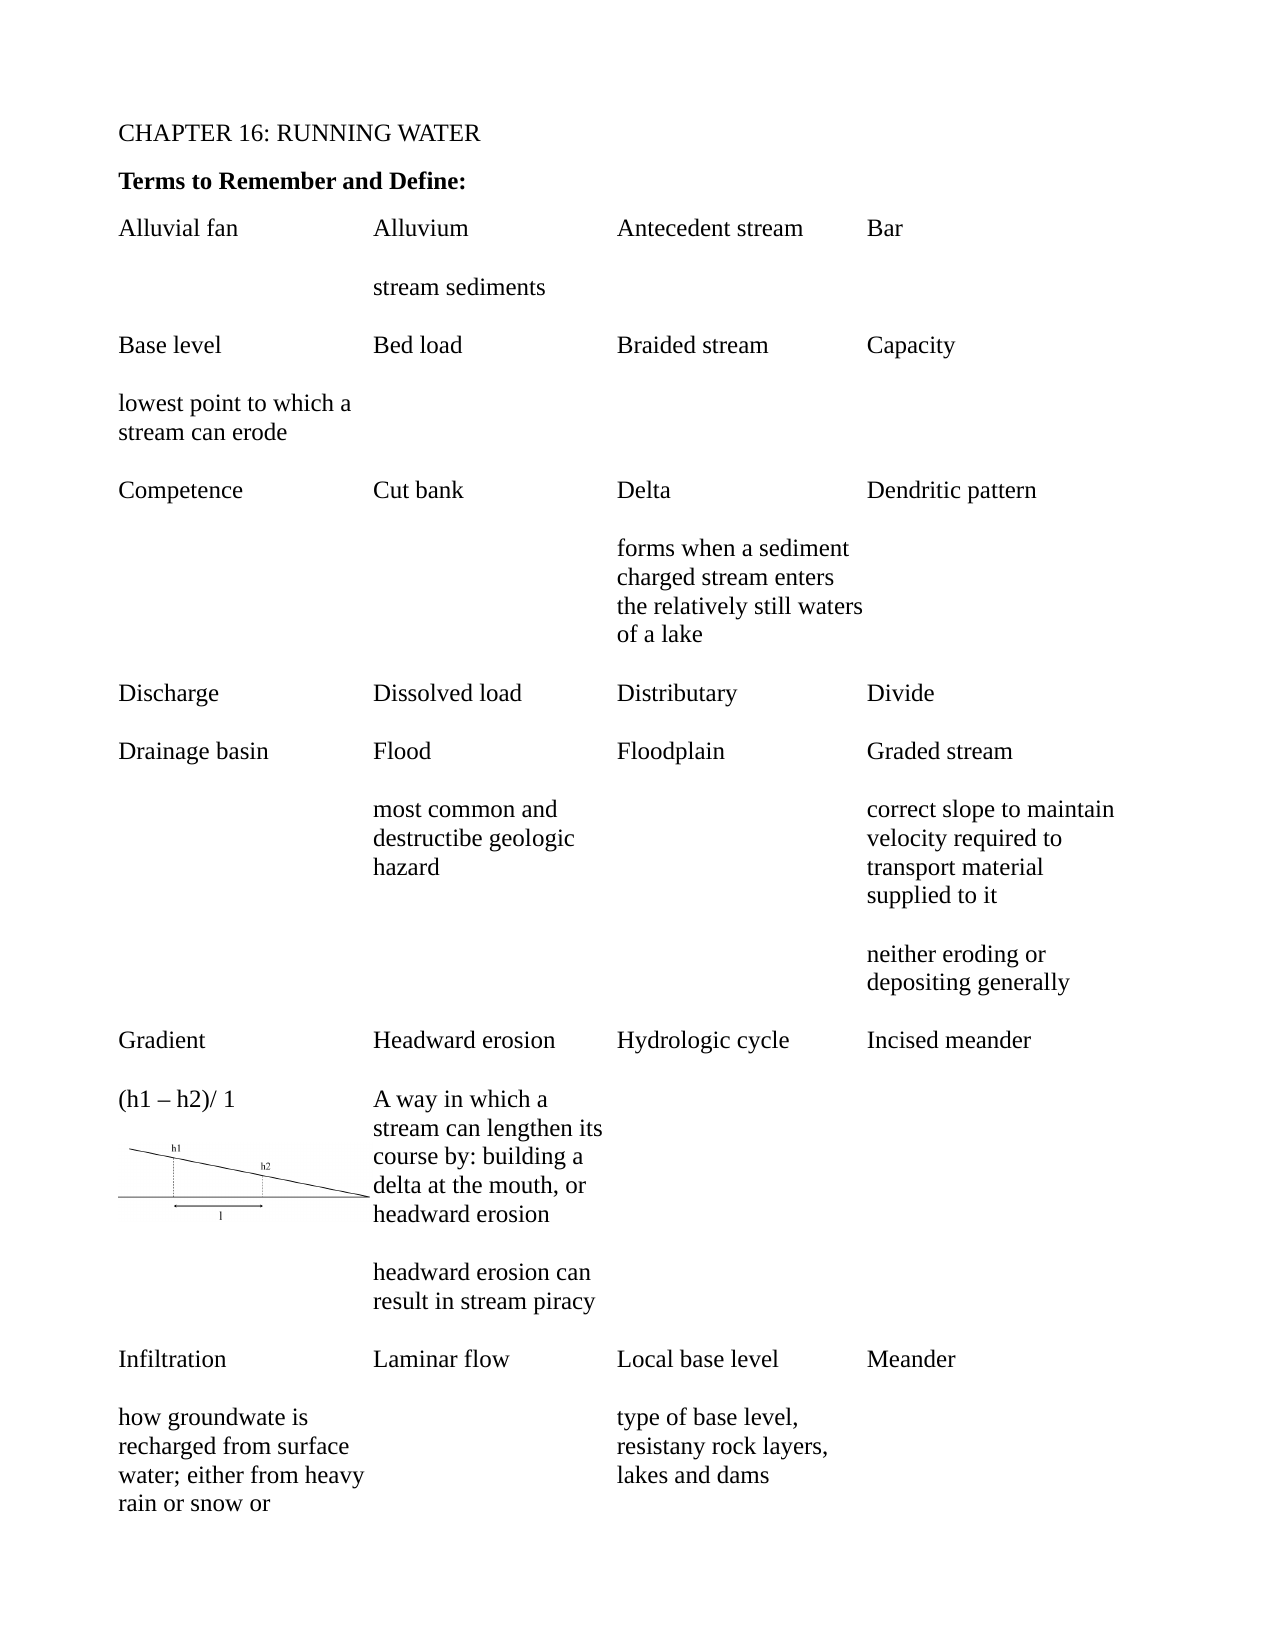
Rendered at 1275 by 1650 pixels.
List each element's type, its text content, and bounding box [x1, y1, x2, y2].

table_cell Headward erosion A way in which a stream can lengthen its course by: building a delta at the mouth, or headward erosion headward erosion can result in stream piracy [373, 1026, 617, 1344]
table_cell Dendritic pattern [867, 475, 1117, 678]
table_cell Floodplain [617, 736, 867, 1026]
text CHAPTER 16: RUNNING WATER [118, 118, 1157, 147]
table_cell Divide [867, 678, 1117, 736]
picture [118, 1142, 373, 1222]
table_header Alluvial fan [118, 213, 373, 330]
table_cell Gradient (h1 – h2)/ 1 [118, 1026, 373, 1142]
table_cell Meander [867, 1344, 1117, 1518]
table_cell Delta forms when a sediment charged stream enters the relatively still waters of a lake [617, 475, 867, 678]
table_cell Competence [118, 475, 373, 678]
table_cell [118, 1222, 373, 1344]
table_cell Braided stream [617, 330, 867, 475]
table_cell Cut bank [373, 475, 617, 678]
table_cell Laminar flow [373, 1344, 617, 1518]
table_cell Hydrologic cycle [617, 1026, 867, 1344]
table_cell Infiltration how groundwate is recharged from surface water; either from heavy rain or snow or [118, 1344, 373, 1518]
table_cell Distributary [617, 678, 867, 736]
table_header Bar [867, 213, 1117, 330]
table_cell Flood most common and destructibe geologic hazard [373, 736, 617, 1026]
table_cell Capacity [867, 330, 1117, 475]
table_cell Local base level type of base level, resistany rock layers, lakes and dams [617, 1344, 867, 1518]
table_cell Base level lowest point to which a stream can erode [118, 330, 373, 475]
table_cell Dissolved load [373, 678, 617, 736]
table_header Alluvium stream sediments [373, 213, 617, 330]
table_cell Drainage basin [118, 736, 373, 1026]
table_header Antecedent stream [617, 213, 867, 330]
table_cell Discharge [118, 678, 373, 736]
table_cell Graded stream correct slope to maintain velocity required to transport material supplied to it neither eroding or depositing generally [867, 736, 1117, 1026]
table_cell Bed load [373, 330, 617, 475]
text Terms to Remember and Define: [118, 166, 1157, 194]
table_cell Incised meander [867, 1026, 1117, 1344]
